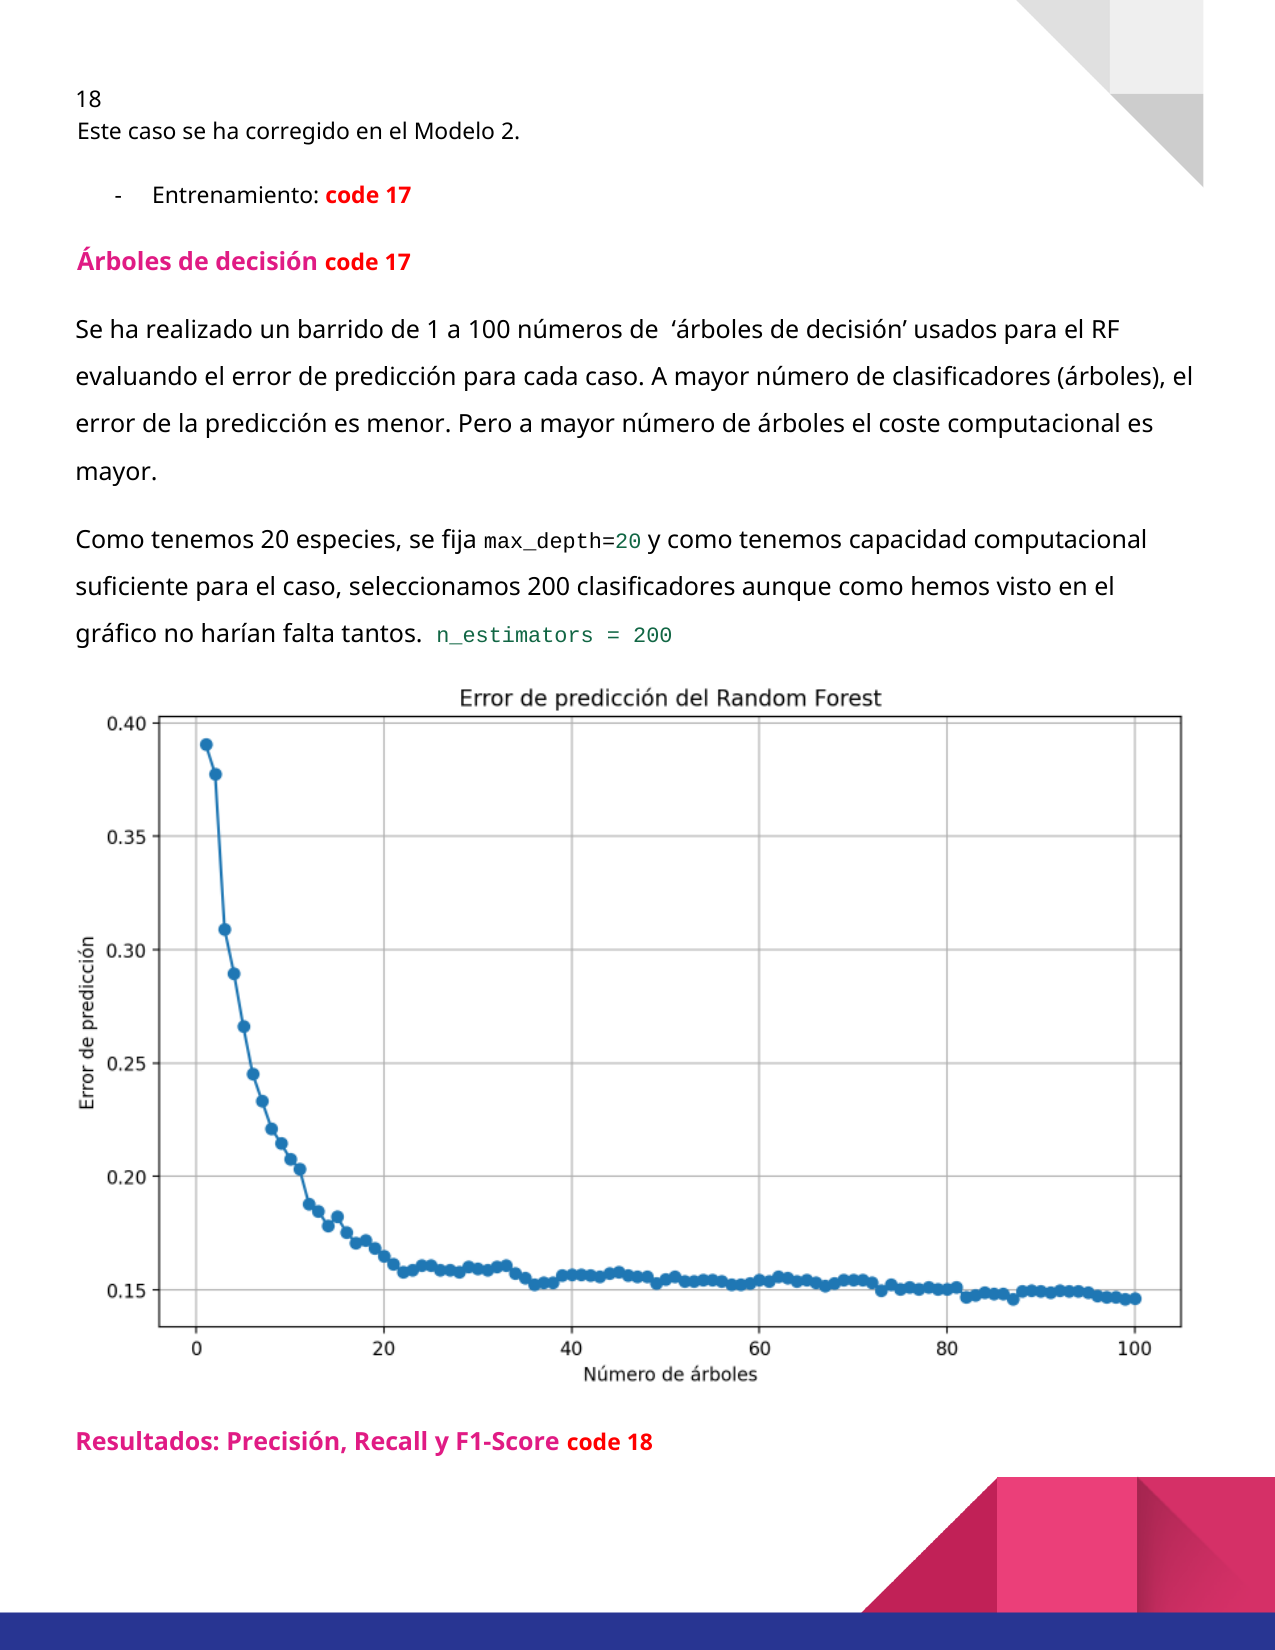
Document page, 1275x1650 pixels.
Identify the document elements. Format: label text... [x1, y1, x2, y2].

text Como tenemos 20 especies, se fija max_depth=20 y como tenemos capacidad computacional suficiente para el caso, seleccionamos 200 clasificadores aunque como hemos visto en el gráfico no harían falta tantos. n_estimators = 200 [75, 521, 1198, 650]
picture [0, 1475, 1275, 1650]
text Árboles de decisión code 17 [77, 243, 1198, 277]
text Resultados: Precisión, Recall y F1-Score code 18 [75, 1423, 1198, 1457]
list Entrenamiento: code 17 [114, 179, 1198, 210]
text Este caso se ha corregido en el Modelo 2. [77, 114, 1198, 146]
text Se ha realizado un barrido de 1 a 100 números de ‘árboles de decisión’ usados para el RF evaluando el error de predicción para cada caso. A mayor número de clasificadores (árboles), el error de la predicción es menor. Pero a mayor número de árboles el coste computacional es mayor. [75, 311, 1198, 487]
picture [1015, 0, 1204, 188]
picture [75, 683, 1197, 1391]
